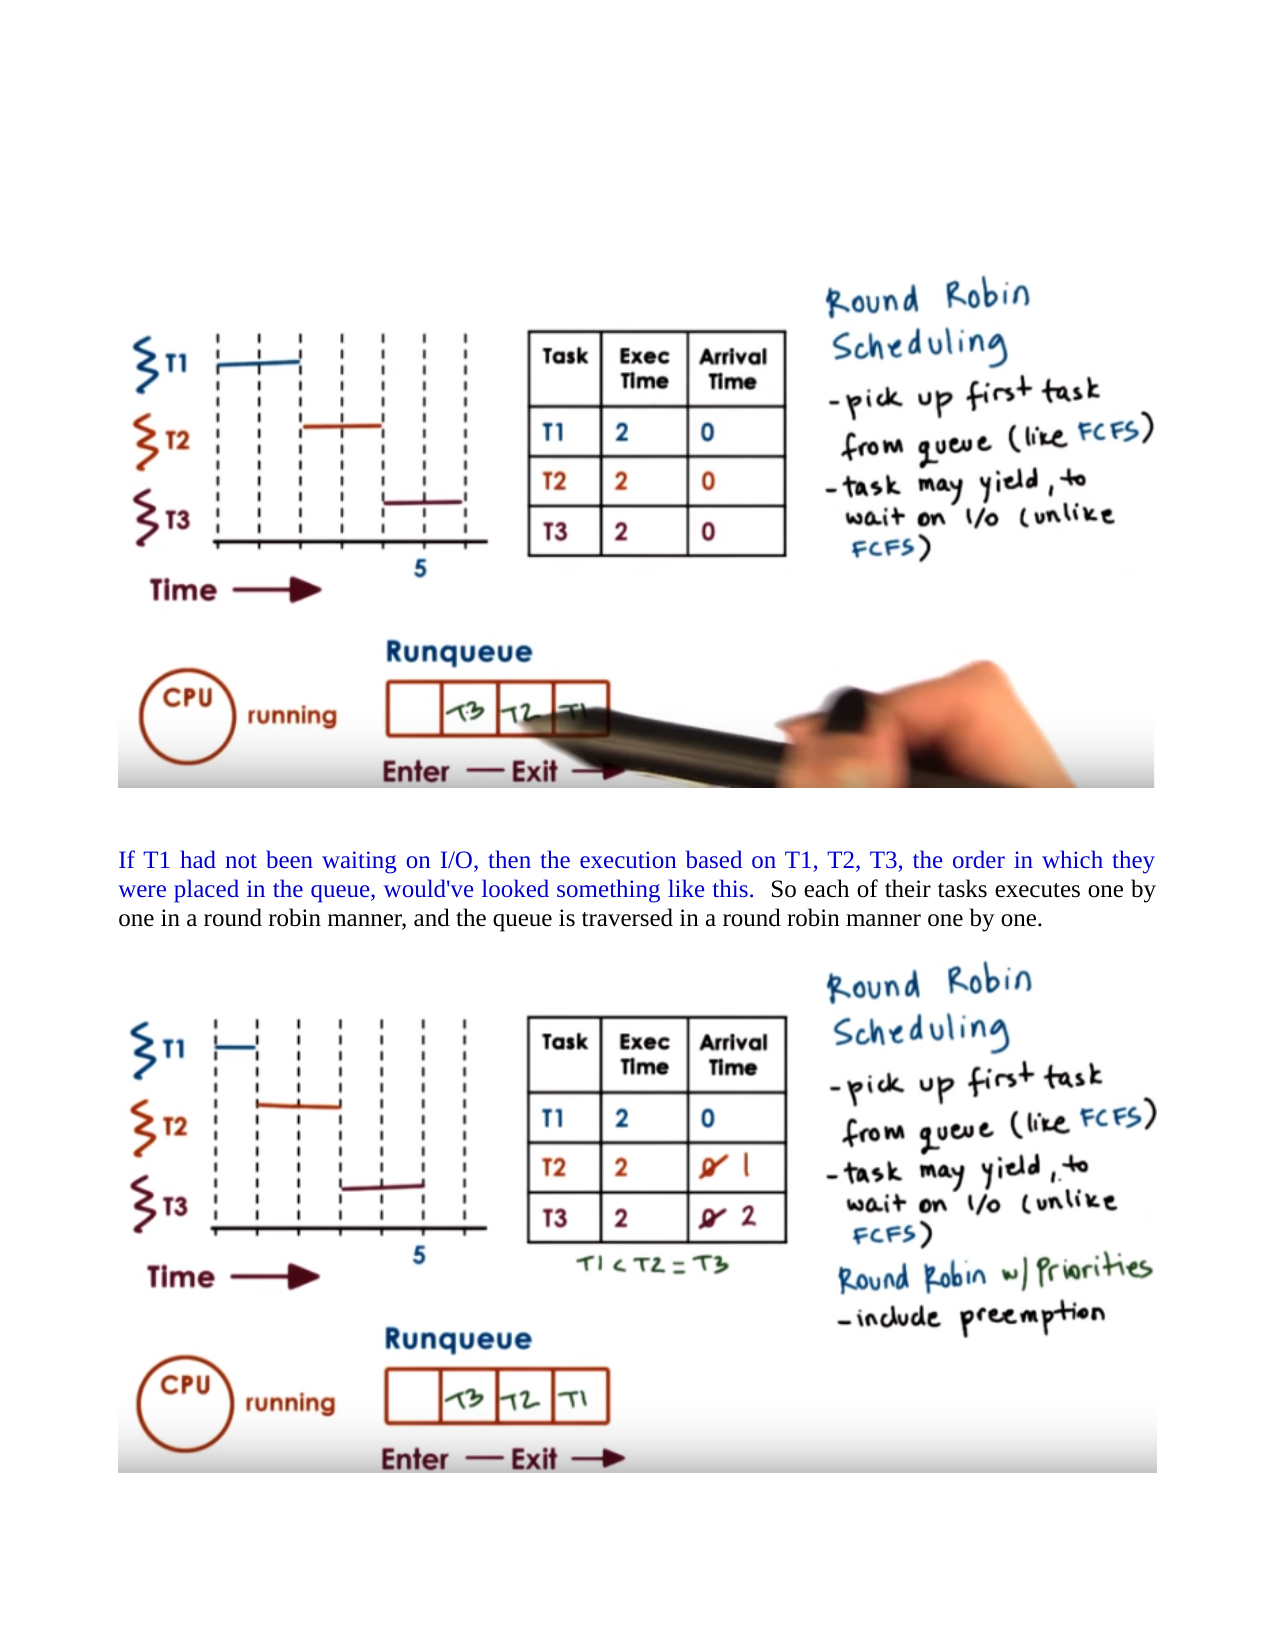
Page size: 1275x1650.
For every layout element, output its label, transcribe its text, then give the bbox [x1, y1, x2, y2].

picture [118, 960, 1157, 1473]
picture [118, 261, 1157, 788]
text If T1 had not been waiting on I/O, then the execution based on T1, T2, T3, the order in which they were placed in the queue, would've looked something like this. So each of their tasks executes one by one in a round robin manner, and the queue is traversed in a round robin manner one by one. [118, 846, 1157, 932]
